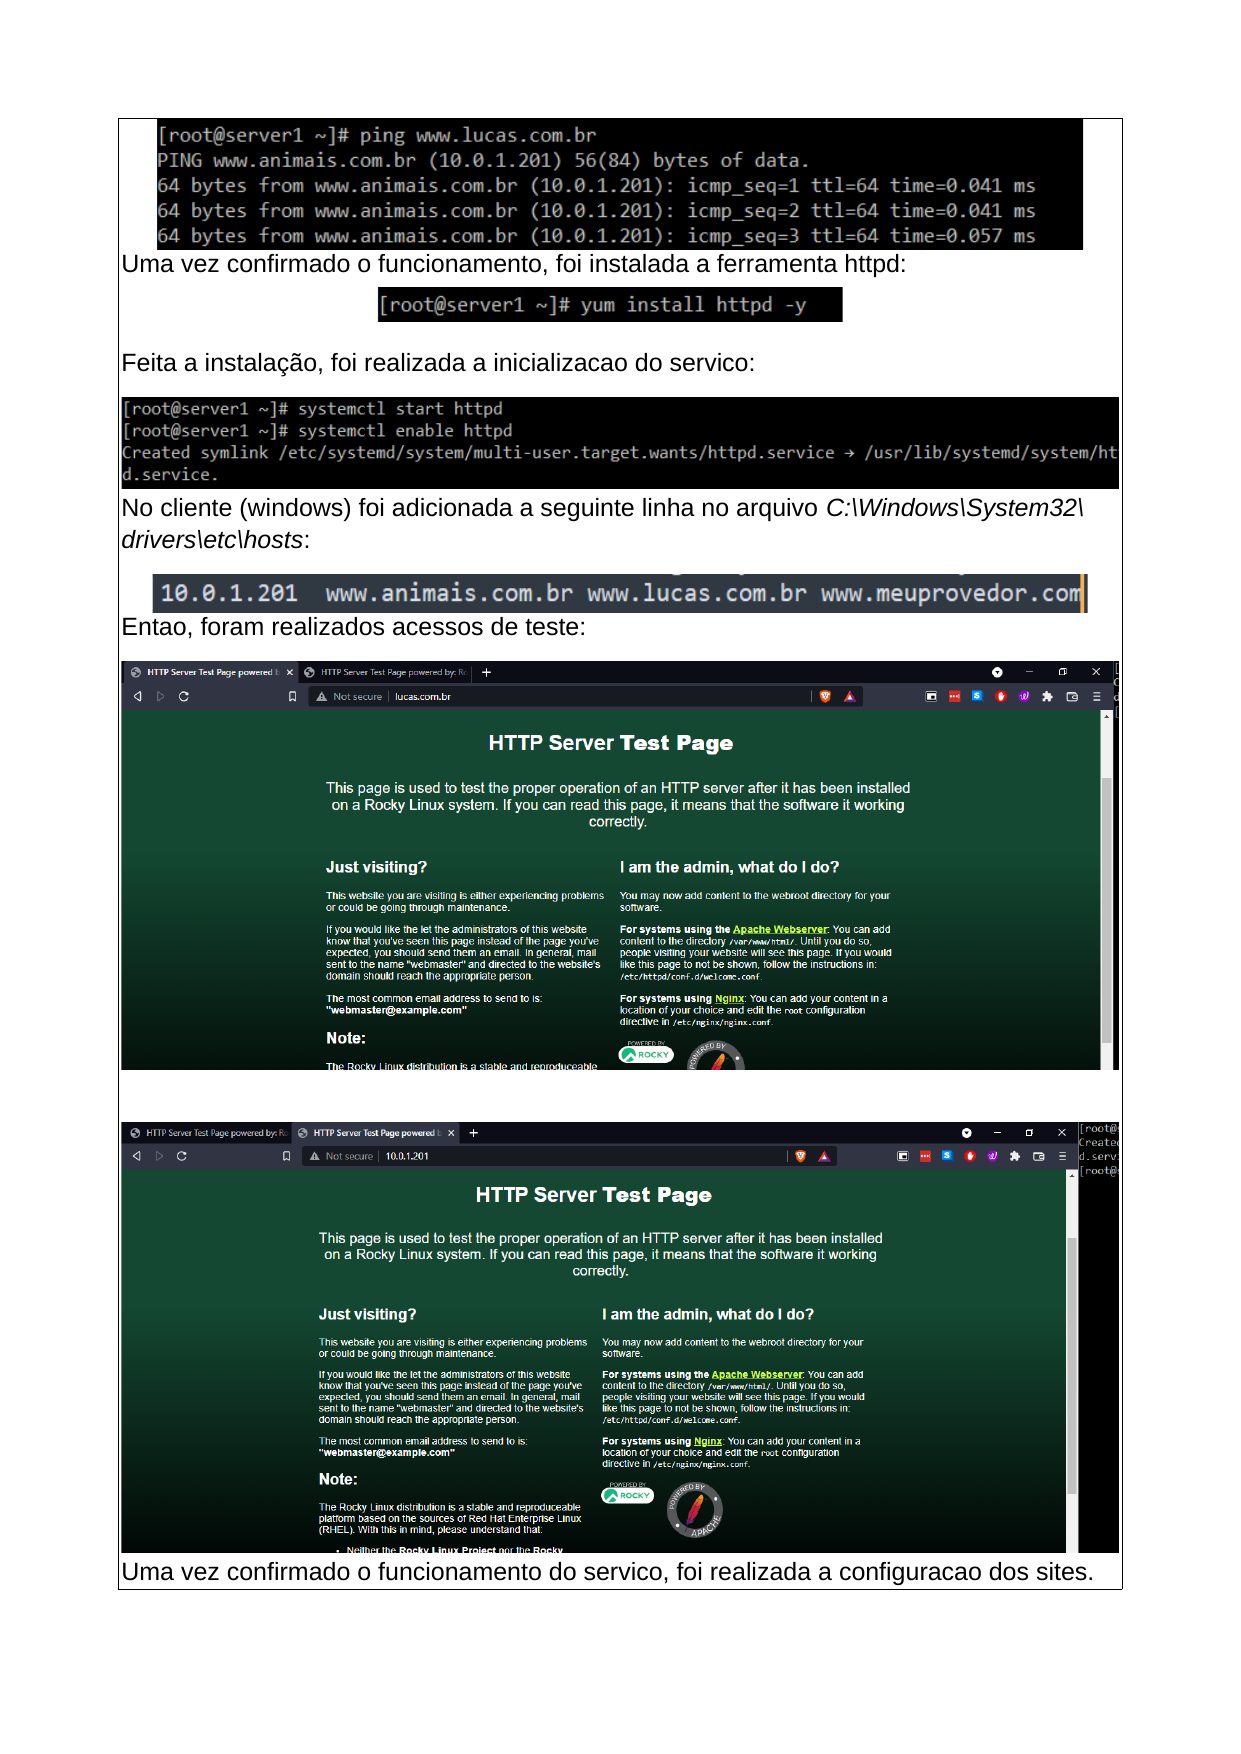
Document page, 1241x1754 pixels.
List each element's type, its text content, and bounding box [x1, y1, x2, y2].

picture [157, 118, 1084, 250]
picture [121, 1122, 1119, 1553]
text Uma vez confirmado o funcionamento, foi instalada a ferramenta httpd: [119, 200, 1122, 278]
text No cliente (windows) foi adicionada a seguinte linha no arquivo C:\Windows\System32\drivers\etc\hosts: [119, 394, 1122, 554]
picture [152, 574, 1088, 613]
picture [377, 287, 843, 322]
picture [121, 397, 1119, 489]
picture [121, 661, 1119, 1070]
text Feita a instalação, foi realizada a inicializacao do servico: [119, 345, 1122, 377]
text Uma vez confirmado o funcionamento do servico, foi realizada a configuracao dos sites. [119, 1120, 1122, 1589]
text Entao, foram realizados acessos de teste: [119, 572, 1122, 641]
